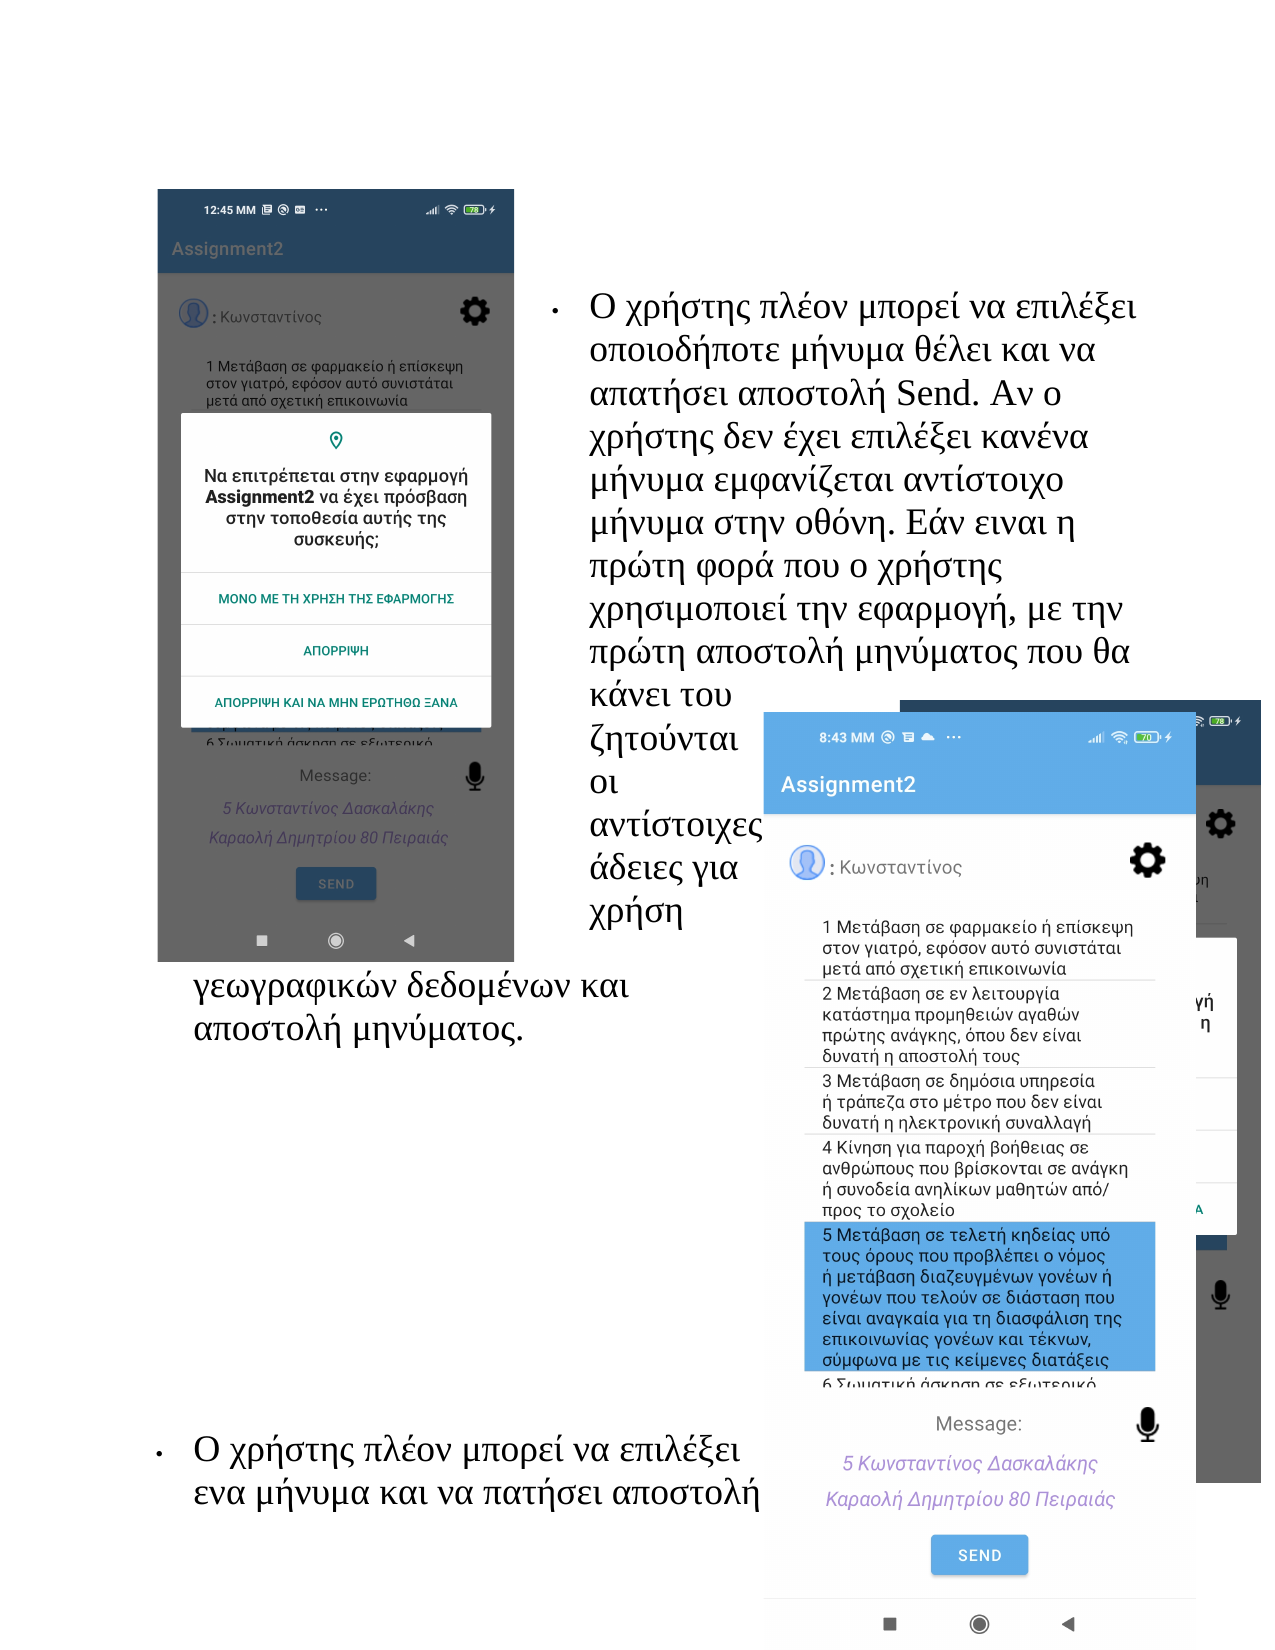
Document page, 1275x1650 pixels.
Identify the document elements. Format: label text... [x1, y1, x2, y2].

picture [763, 700, 1261, 1650]
list Ο χρήστης πλέον μπορεί να επιλέξει ενα μήνυμα και να πατήσει αποστολή [156, 1427, 763, 1513]
picture [157, 189, 515, 962]
list O χρήστης πλέον μπορεί να επιλέξει οποιοδήποτε μήνυμα θέλει και να απατήσει αποστολή Send. Αν ο χρήστης δεν έχει επιλέξει κανένα μήνυμα εμφανίζεται αντίστοιχο μήνυμα στην οθόνη. Εάν ειναι η πρώτη φορά που ο χρήστης χρησιμοποιεί την εφαρμογή, με την πρώτη αποστολή μηνύματος που θα κάνει του ζητούνται οι αντίστοιχες άδειες για χρήση γεωγραφικών δεδομένων και αποστολή μηνύματος. [156, 284, 1157, 1048]
